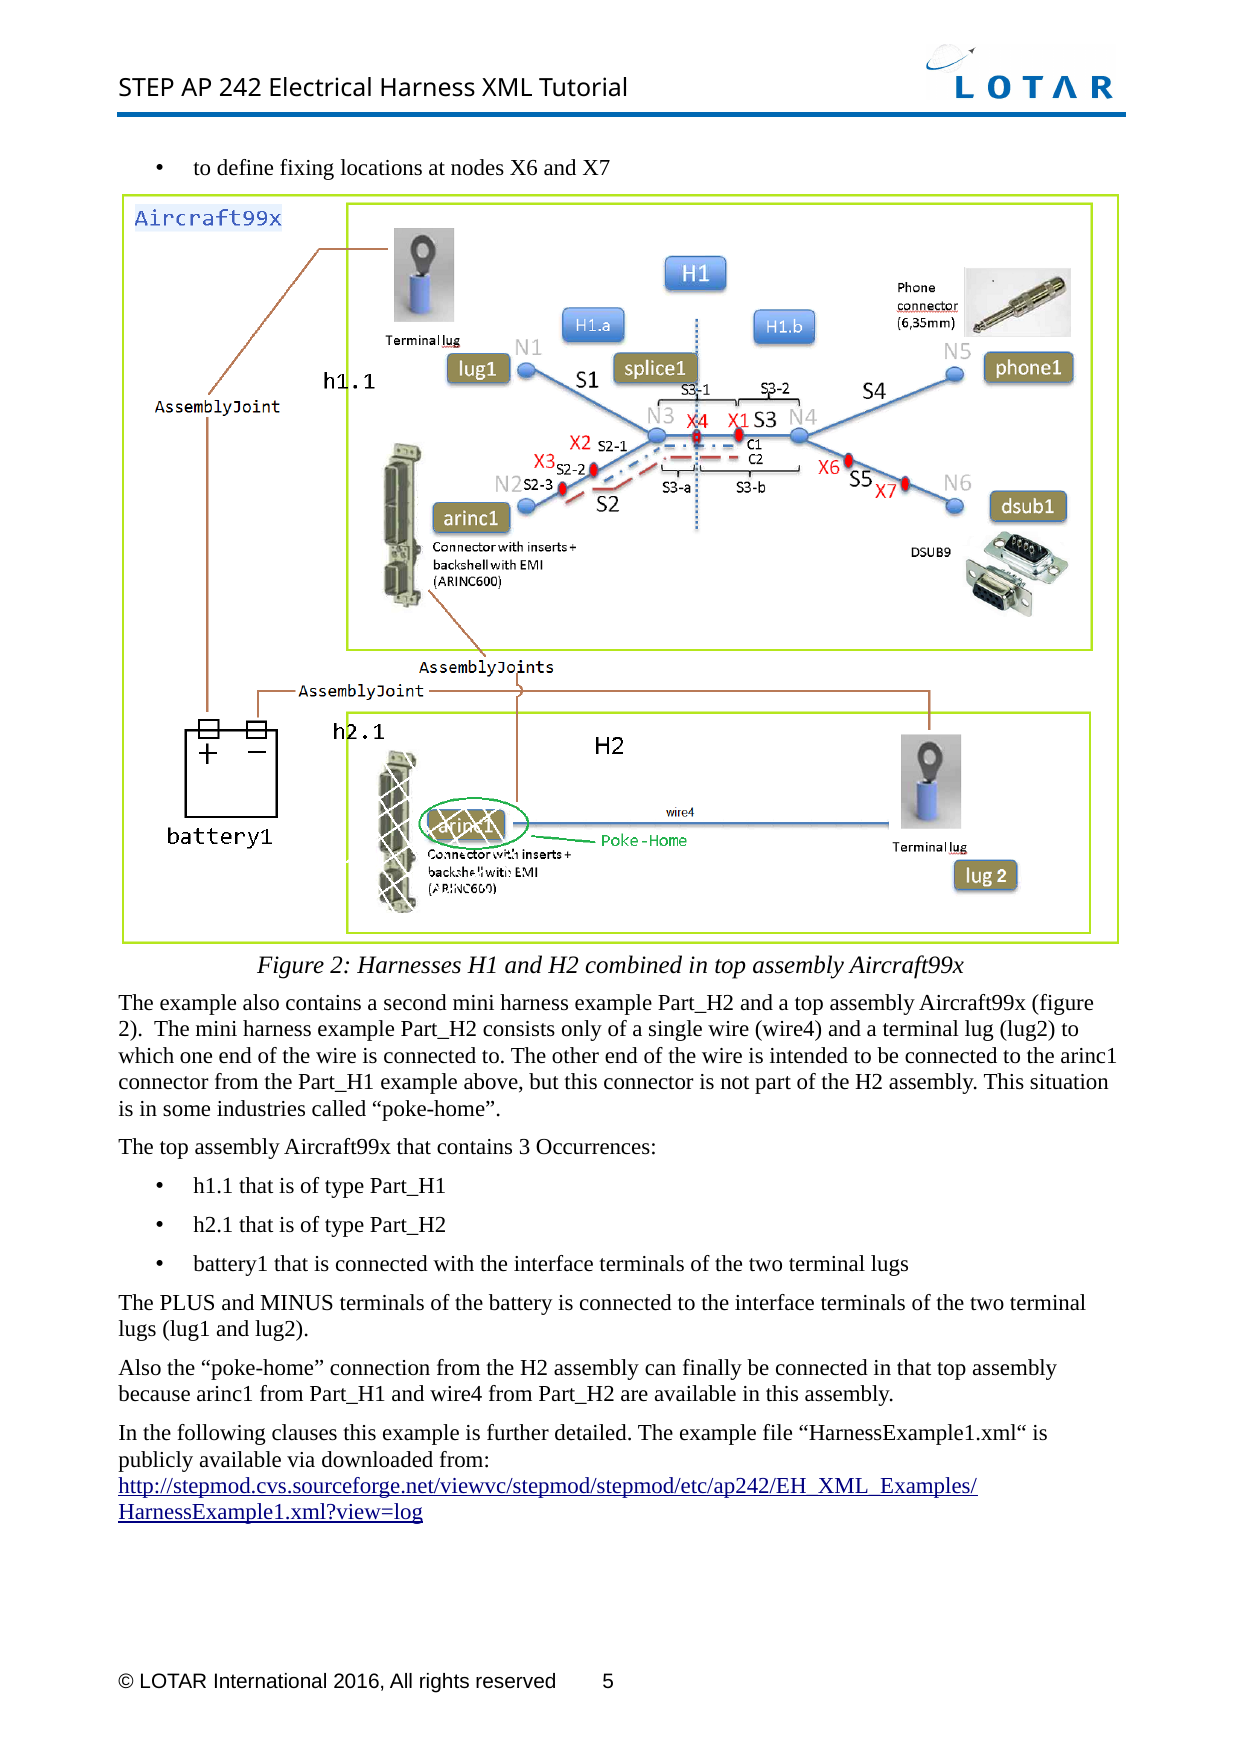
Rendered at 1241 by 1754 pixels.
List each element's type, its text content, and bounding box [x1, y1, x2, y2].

list h2.1 that is of type Part_H2 [156, 1211, 1122, 1237]
text Also the “poke-home” connection from the H2 assembly can finally be connected in that top assembly because arinc1 from Part_H1 and wire4 from Part_H2 are available in this assembly. [118, 1354, 1122, 1407]
list to define fixing locations at nodes X6 and X7 [156, 154, 1122, 180]
picture [118, 191, 1123, 950]
text The top assembly Aircraft99x that contains 3 Occurrences: [118, 1133, 1122, 1160]
list battery1 that is connected with the interface terminals of the two terminal lugs [156, 1250, 1122, 1276]
text The example also contains a second mini harness example Part_H2 and a top assembly Aircraft99x (figure 2). The mini harness example Part_H2 consists only of a single wire (wire4) and a terminal lug (lug2) to which one end of the wire is connected to. The other end of the wire is intended to be connected to the arinc1 connector from the Part_H1 example above, but this connector is not part of the H2 assembly. This situation is in some industries called “poke-home”. [118, 950, 1122, 1121]
list h1.1 that is of type Part_H1 [156, 1172, 1122, 1199]
text In the following clauses this example is further detailed. The example file “HarnessExample1.xml“ is publicly available via downloaded from: http://stepmod.cvs.sourceforge.net/viewvc/stepmod/stepmod/etc/ap242/EH_XML_Examples/HarnessExample1.xml?view=log [118, 1419, 1122, 1525]
text Figure 2: Harnesses H1 and H2 combined in top assembly Aircraft99x [109, 221, 1113, 979]
text The PLUS and MINUS terminals of the battery is connected to the interface terminals of the two terminal lugs (lug1 and lug2). [118, 1289, 1122, 1342]
